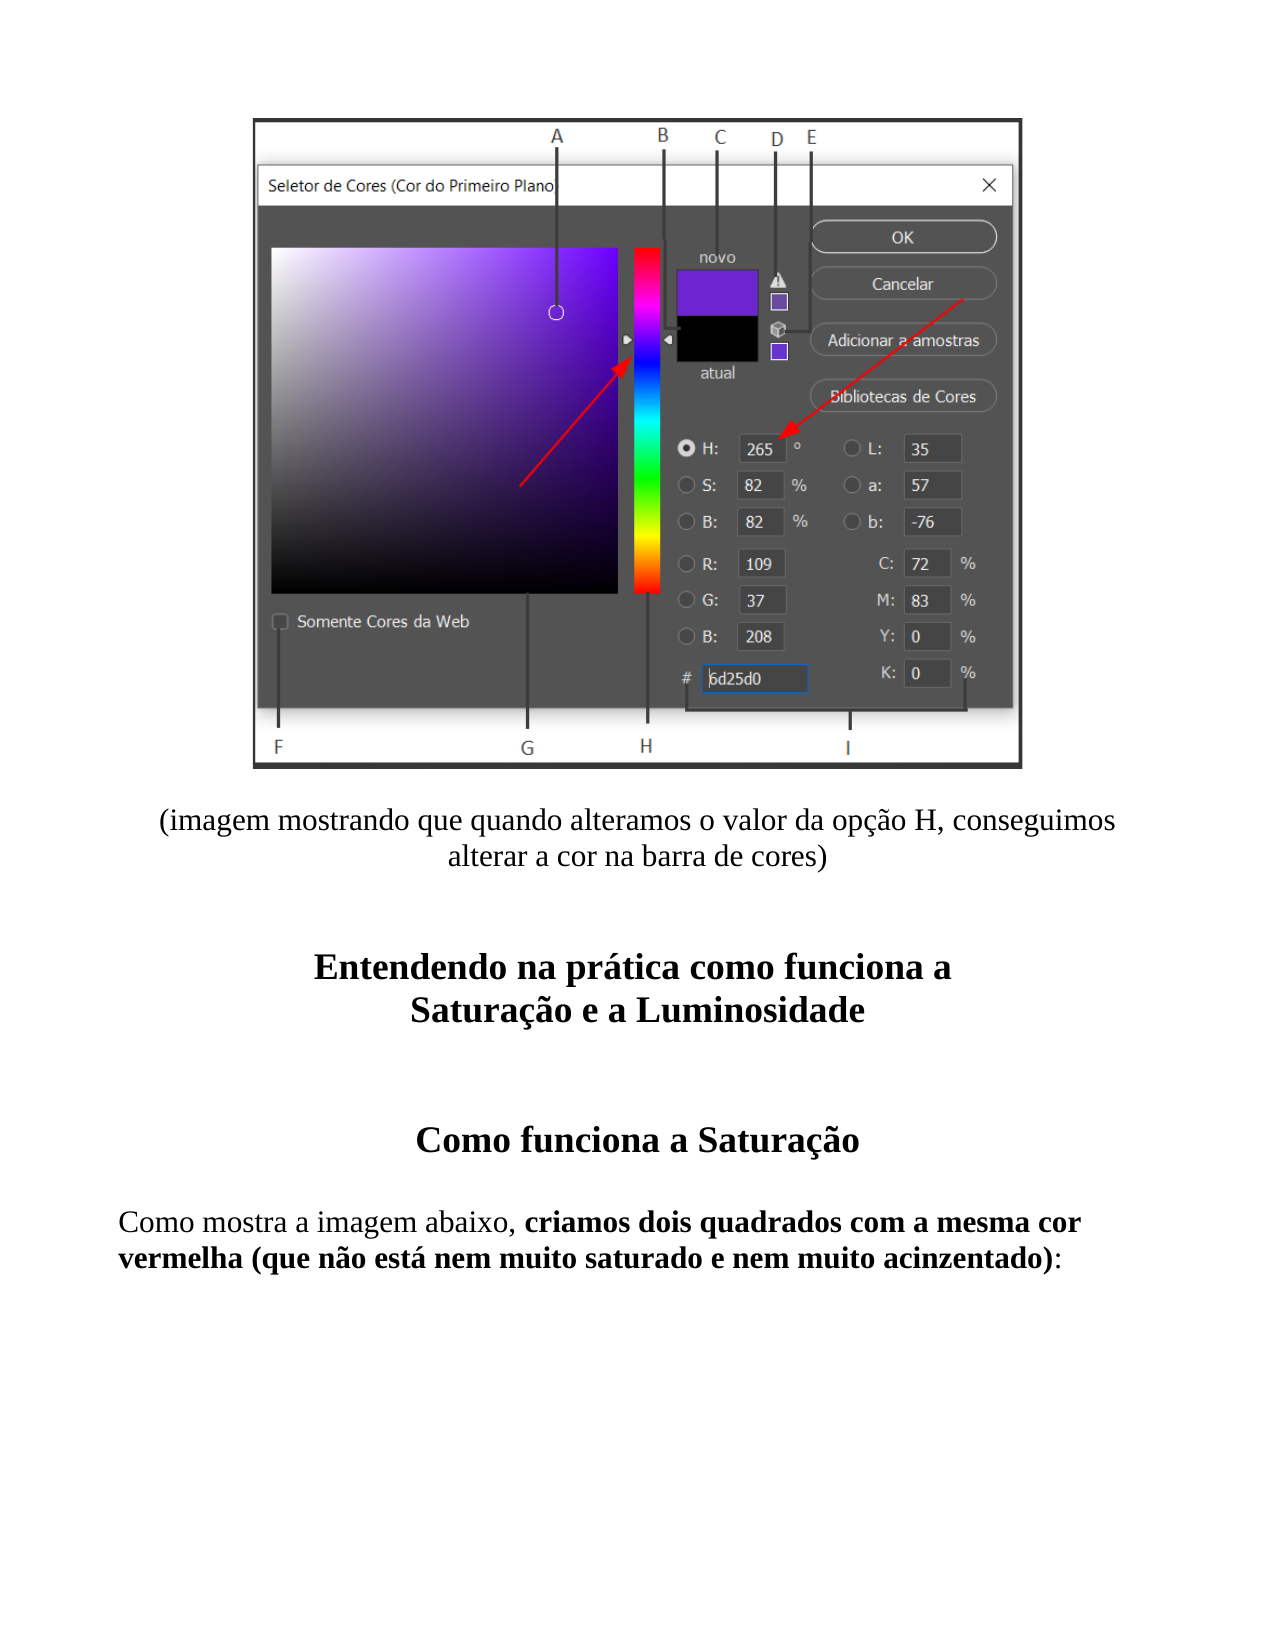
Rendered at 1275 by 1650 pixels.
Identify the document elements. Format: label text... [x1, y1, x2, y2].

text (imagem mostrando que quando alteramos o valor da opção H, conseguimos alterar a cor na barra de cores) [118, 801, 1157, 873]
text Saturação e a Luminosidade [118, 988, 1157, 1031]
picture [252, 118, 1023, 769]
text Entendendo na prática como funciona a [118, 945, 1157, 988]
text Como funciona a Saturação [118, 1117, 1157, 1160]
text Como mostra a imagem abaixo, criamos dois quadrados com a mesma cor vermelha (que não está nem muito saturado e nem muito acinzentado): [118, 1203, 1157, 1275]
